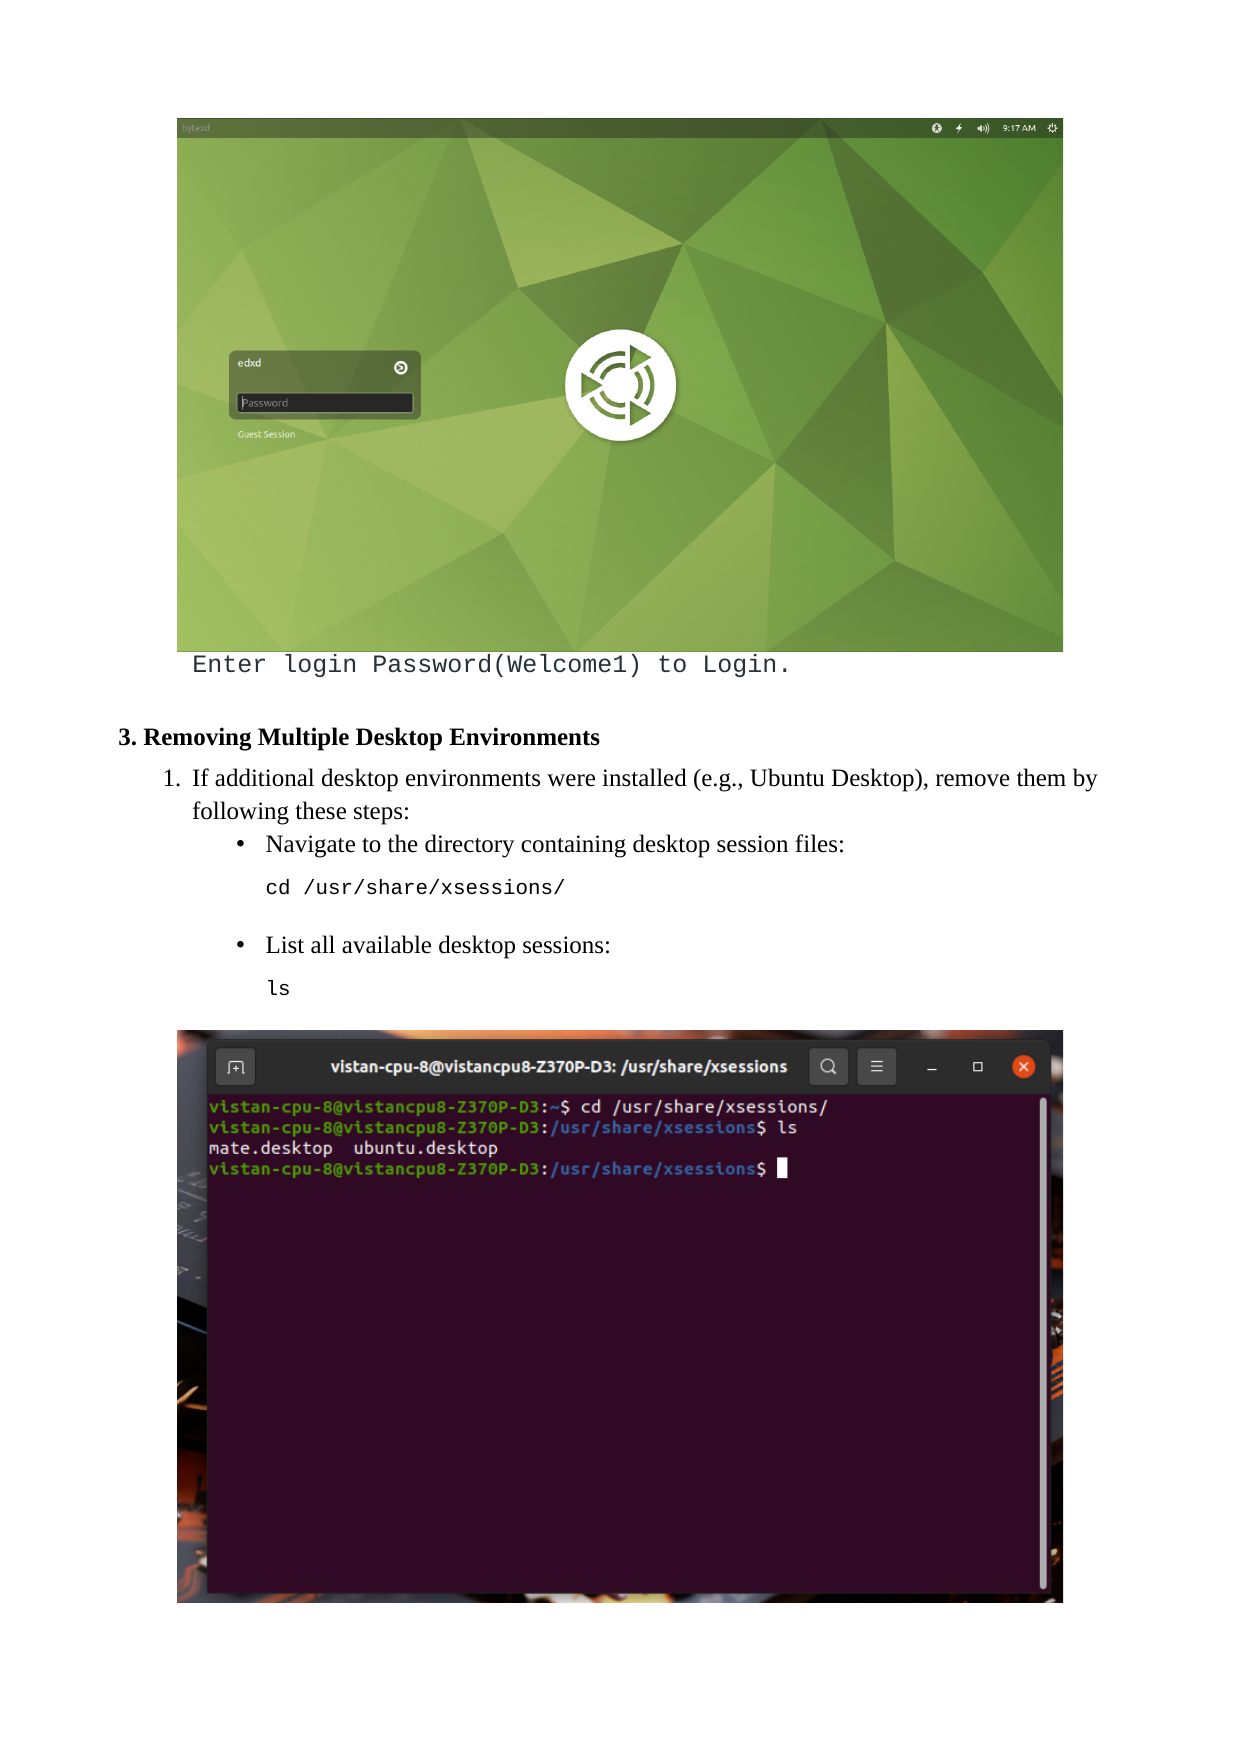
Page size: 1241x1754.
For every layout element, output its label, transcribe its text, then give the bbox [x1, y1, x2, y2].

picture [177, 118, 1064, 652]
list If additional desktop environments were installed (e.g., Ubuntu Desktop), remove them by following these steps: [162, 763, 1122, 825]
list Navigate to the directory containing desktop session files: [236, 829, 1122, 858]
picture [177, 1030, 1064, 1603]
list cd /usr/share/xsessions/ [236, 877, 1122, 900]
list ls [236, 977, 1122, 1001]
list List all available desktop sessions: [236, 930, 1122, 959]
text Enter login Password(Welcome1) to Login. [118, 118, 1122, 680]
subtitle 3. Removing Multiple Desktop Environments [118, 722, 1122, 751]
